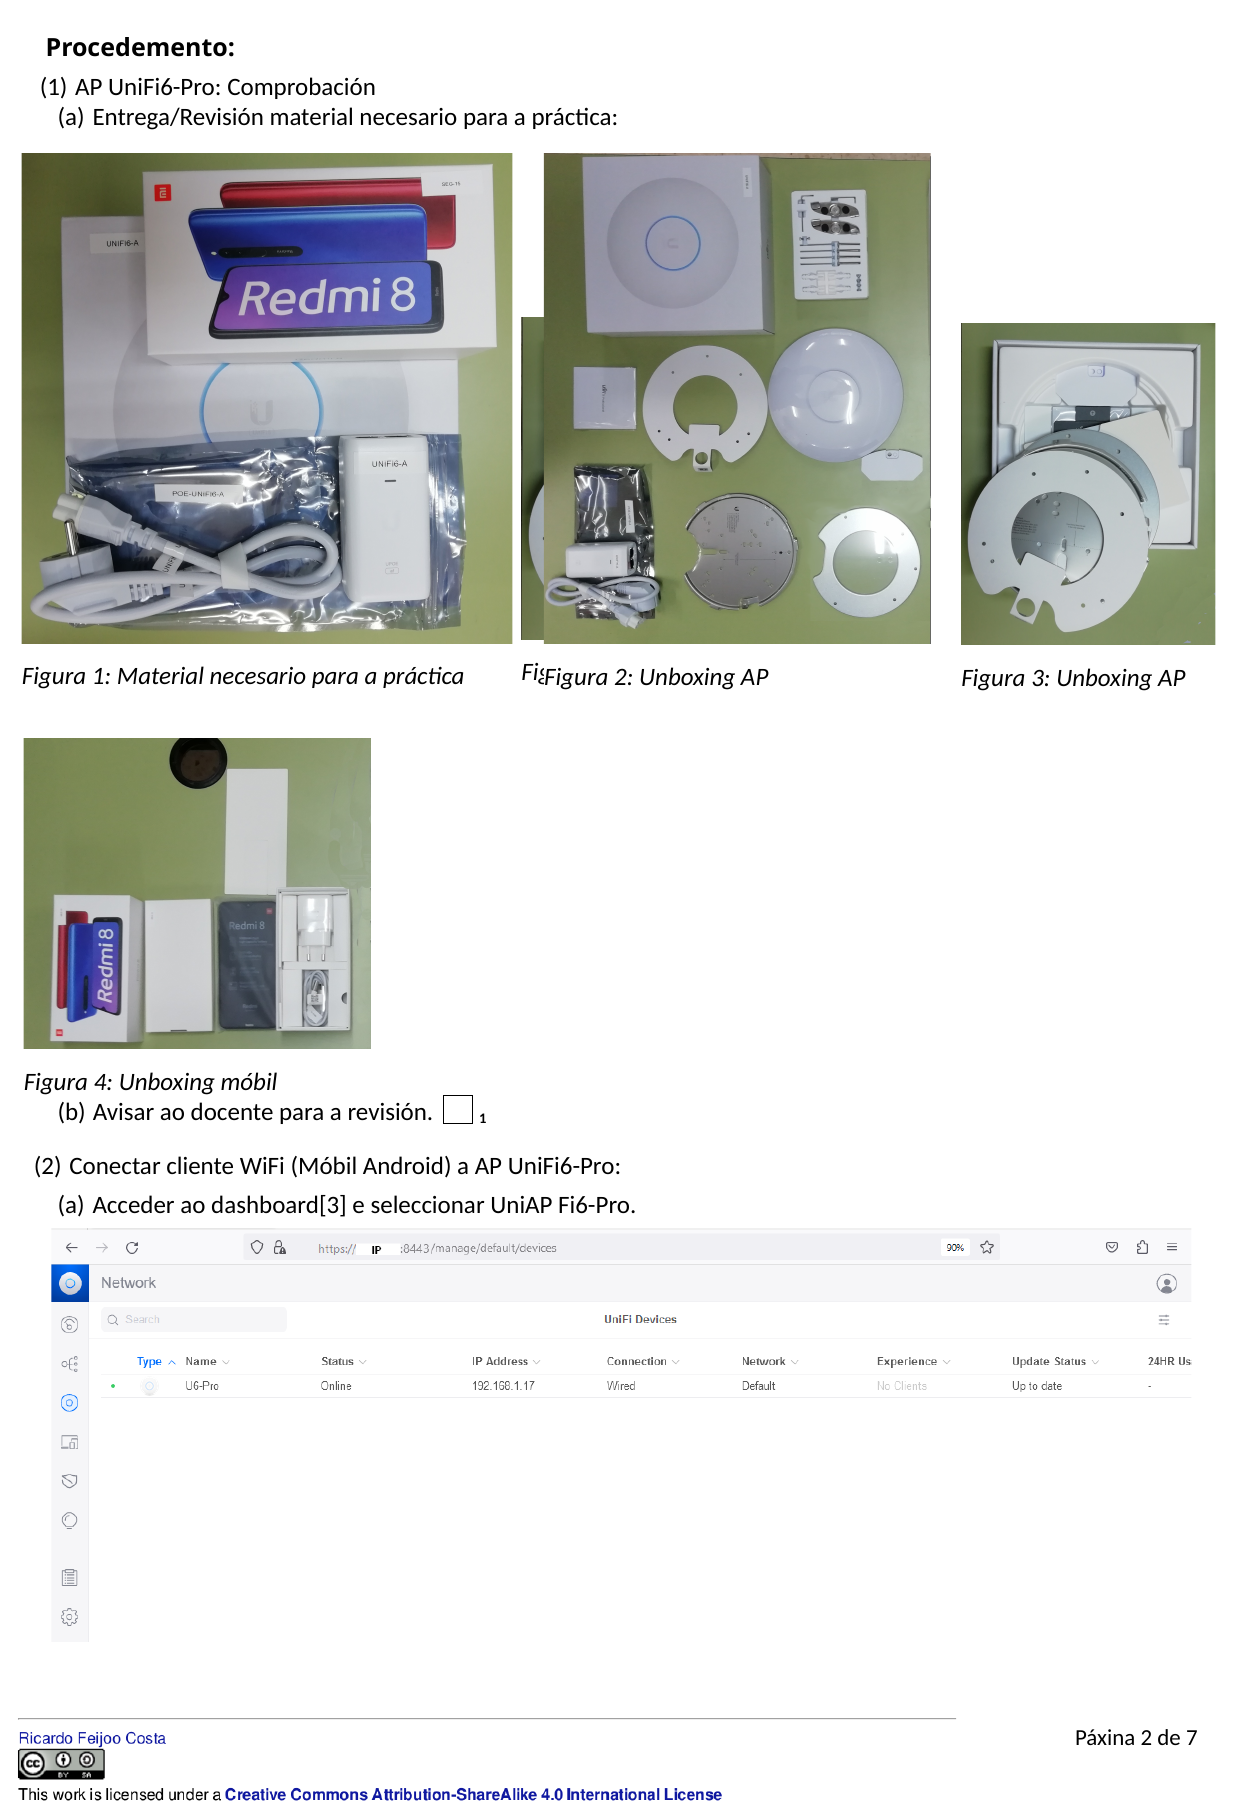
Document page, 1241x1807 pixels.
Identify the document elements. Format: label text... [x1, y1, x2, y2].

picture [961, 323, 1216, 645]
list Figura 2: Unboxing AP [544, 644, 931, 691]
list Avisar ao docente para a revisión. 1 [57, 1096, 1197, 1127]
list Figura 4: Unboxing móbil [23, 1049, 371, 1096]
picture [8, 1713, 957, 1805]
list Conectar cliente WiFi (Móbil Android) a AP UniFi6-Pro: [34, 1150, 1197, 1181]
picture [521, 153, 931, 644]
picture [51, 1228, 1192, 1642]
list AP UniFi6-Pro: Comprobación [39, 71, 1197, 101]
list Entrega/Revisión material necesario para a práctica: [57, 101, 1197, 132]
list Figura 1: Material necesario para a práctica [22, 644, 512, 691]
list Figura 3: Unboxing AP [961, 645, 1215, 692]
picture [21, 153, 513, 644]
picture [23, 738, 371, 1049]
text Procedemento: [45, 30, 1197, 64]
text Figura 5: Unboxing AP [521, 640, 544, 687]
list Acceder ao dashboard[3] e seleccionar UniAP Fi6-Pro. [57, 1189, 1197, 1220]
